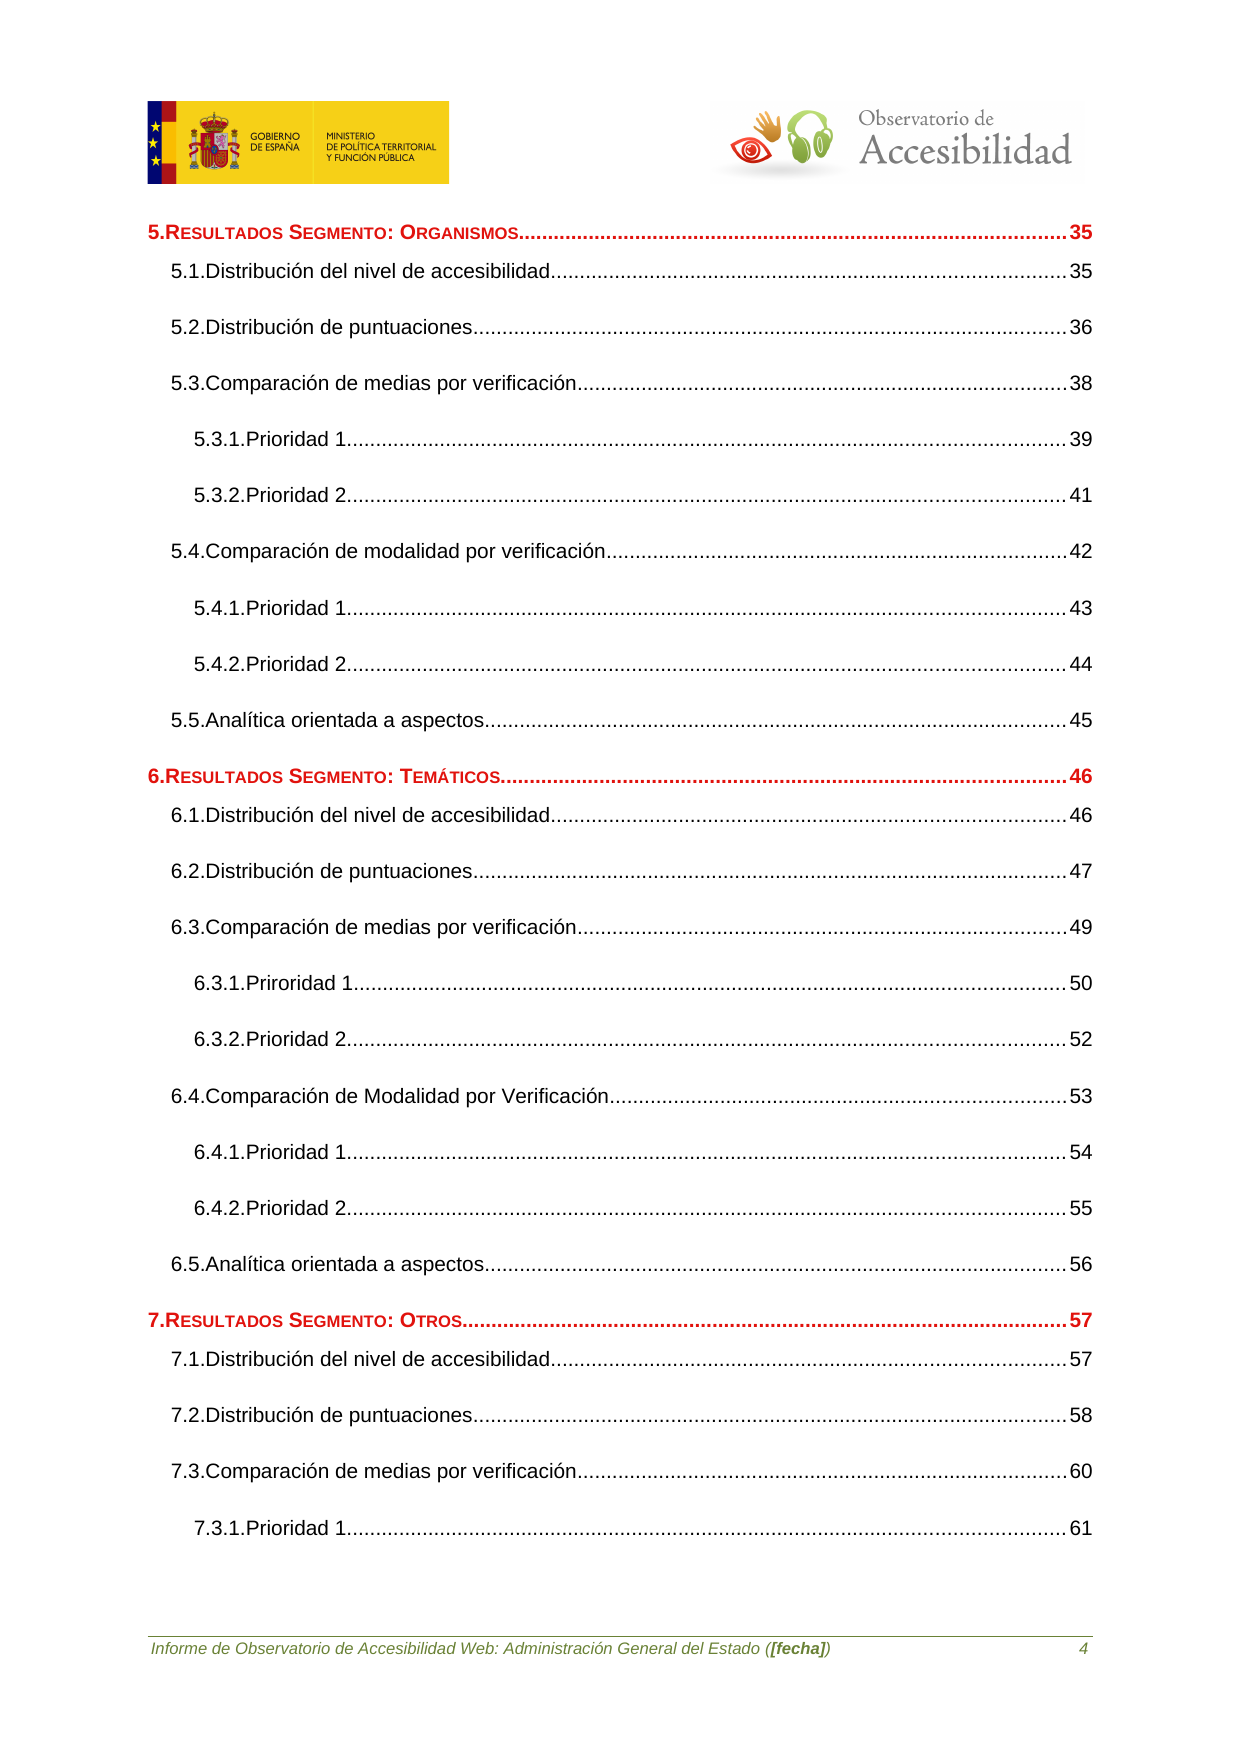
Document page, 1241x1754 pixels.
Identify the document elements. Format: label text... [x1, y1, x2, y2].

text 5.2.Distribución de puntuaciones 36 [171, 315, 1092, 339]
text 5.3.Comparación de medias por verificación 38 [171, 371, 1092, 395]
text 6.1.Distribución del nivel de accesibilidad 46 [171, 803, 1092, 827]
text 7.3.1.Prioridad 1 61 [193, 1515, 1092, 1539]
text 7.3.Comparación de medias por verificación 60 [171, 1459, 1092, 1483]
text 7.Resultados Segmento: Otros 57 [148, 1308, 1092, 1332]
text 6.4.2.Prioridad 2 55 [193, 1196, 1092, 1220]
picture [710, 101, 1086, 184]
text 6.3.2.Prioridad 2 52 [193, 1027, 1092, 1051]
text 6.3.Comparación de medias por verificación 49 [171, 915, 1092, 939]
text 5.3.2.Prioridad 2 41 [193, 483, 1092, 507]
text 6.5.Analítica orientada a aspectos 56 [171, 1252, 1092, 1276]
picture [147, 101, 450, 184]
text 6.4.1.Prioridad 1 54 [193, 1139, 1092, 1163]
text 5.4.2.Prioridad 2 44 [193, 652, 1092, 676]
text 5.4.1.Prioridad 1 43 [193, 595, 1092, 619]
text 5.1.Distribución del nivel de accesibilidad 35 [171, 258, 1092, 282]
text 5.4.Comparación de modalidad por verificación 42 [171, 539, 1092, 563]
text 7.2.Distribución de puntuaciones 58 [171, 1403, 1092, 1427]
text 6.Resultados Segmento: Temáticos 46 [148, 764, 1092, 788]
text 6.2.Distribución de puntuaciones 47 [171, 859, 1092, 883]
text 5.Resultados Segmento: Organismos 35 [148, 220, 1092, 244]
text 6.4.Comparación de Modalidad por Verificación 53 [171, 1083, 1092, 1107]
text 6.3.1.Priroridad 1 50 [193, 971, 1092, 995]
text 7.1.Distribución del nivel de accesibilidad 57 [171, 1347, 1092, 1371]
text 5.5.Analítica orientada a aspectos 45 [171, 708, 1092, 732]
text 5.3.1.Prioridad 1 39 [193, 427, 1092, 451]
